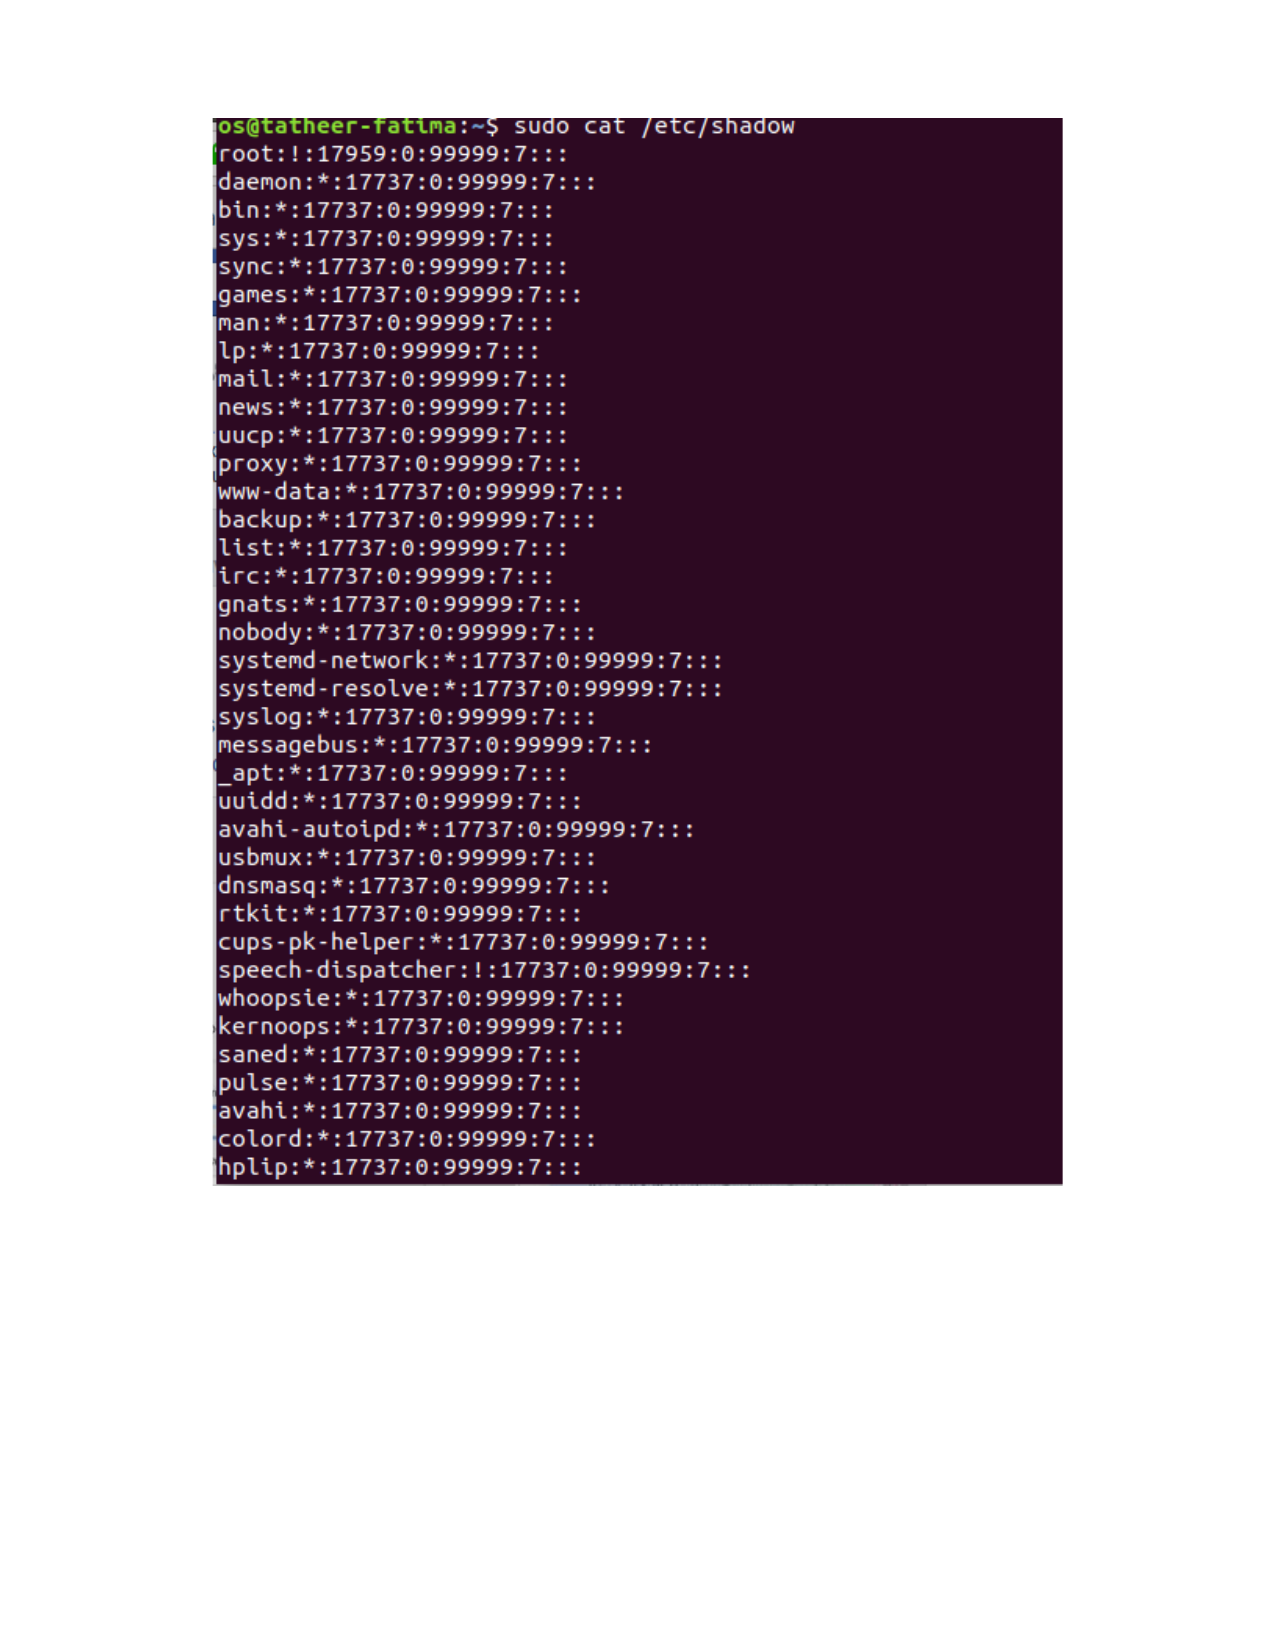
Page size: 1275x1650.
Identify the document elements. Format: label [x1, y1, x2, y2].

picture [212, 118, 1063, 1186]
